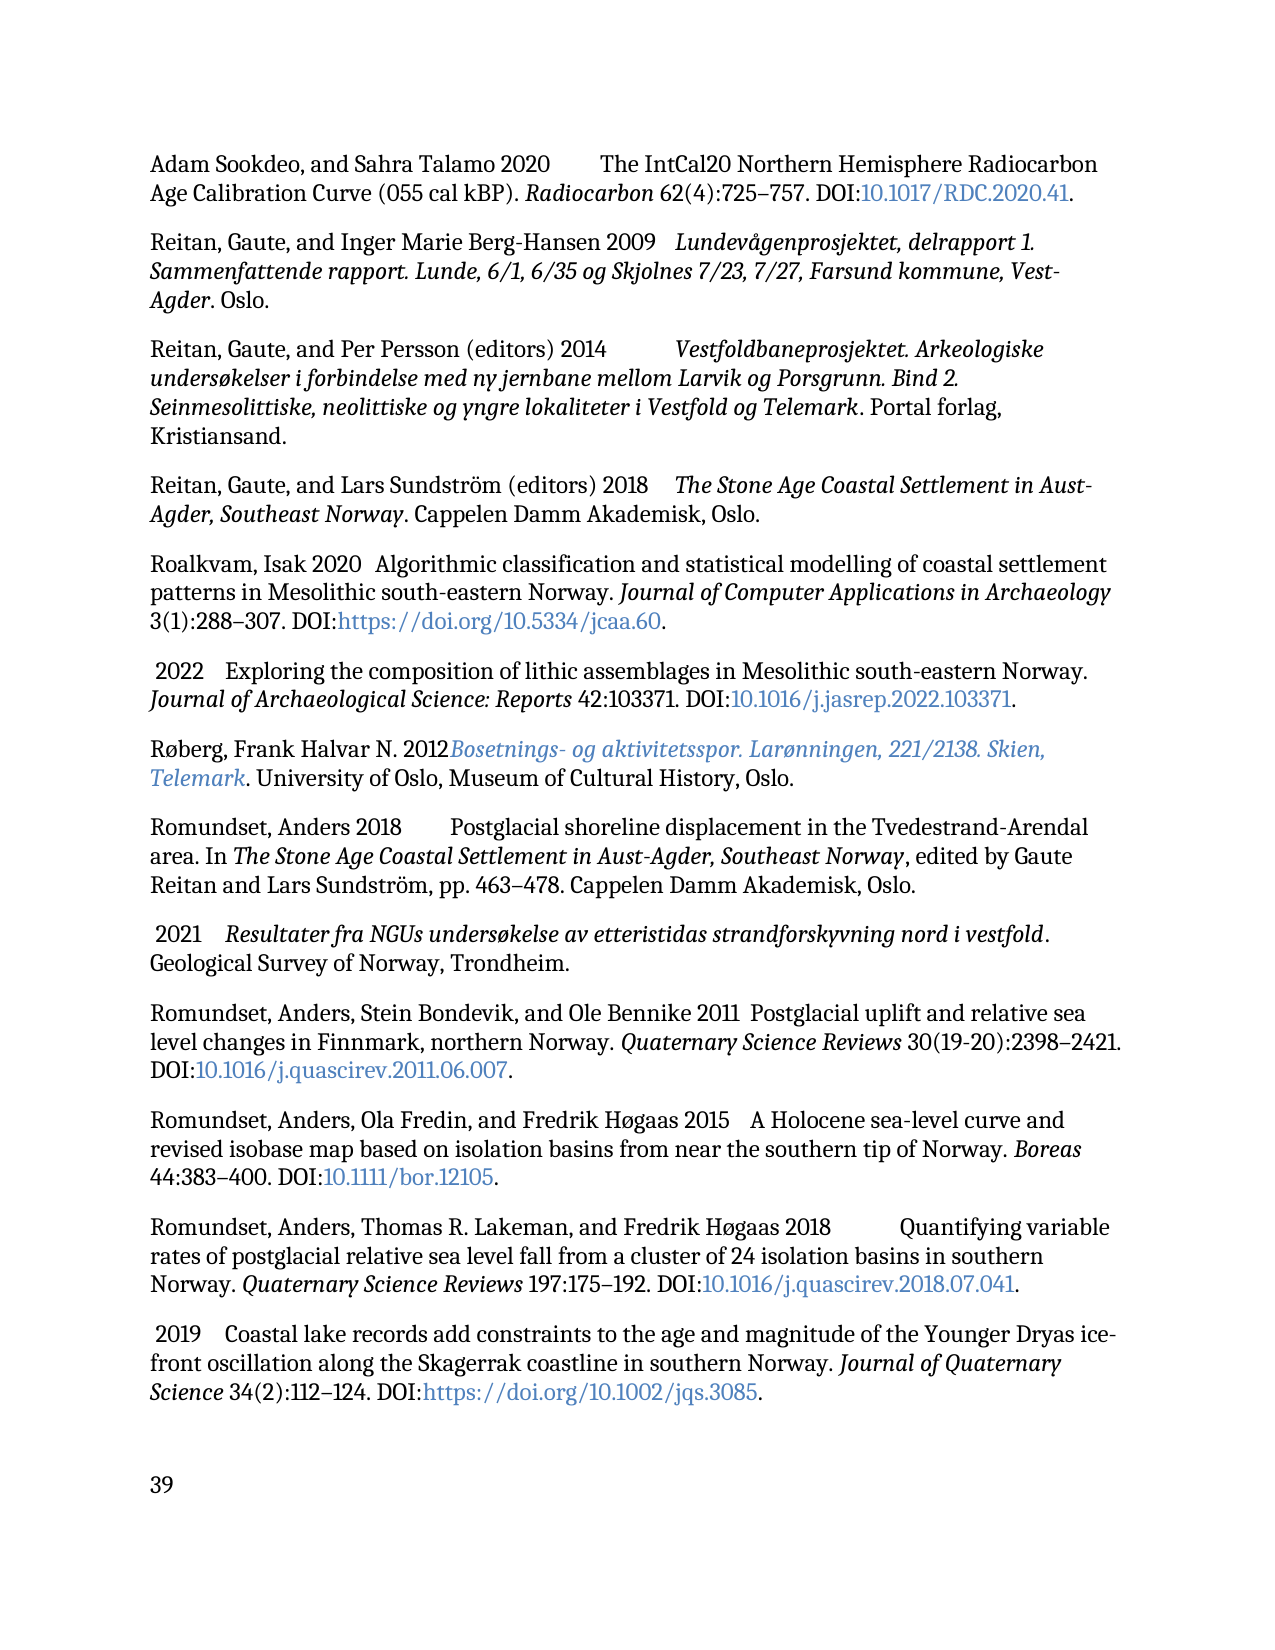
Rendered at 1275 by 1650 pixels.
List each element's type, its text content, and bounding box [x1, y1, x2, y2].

text Reitan, Gaute, and Inger Marie Berg-Hansen 2009 Lundevågenprosjektet, delrapport 1. Sammenfattende rapport. Lunde, 6/1, 6/35 og Skjolnes 7/23, 7/27, Farsund kommune, Vest-Agder. Oslo. [150, 228, 1125, 314]
text Røberg, Frank Halvar N. 2012 Bosetnings- og aktivitetsspor. Larønningen, 221/2138. Skien, Telemark. University of Oslo, Museum of Cultural History, Oslo. [150, 735, 1125, 792]
text Romundset, Anders, Stein Bondevik, and Ole Bennike 2011 Postglacial uplift and relative sea level changes in Finnmark, northern Norway. Quaternary Science Reviews 30(19-20):2398–2421. DOI:10.1016/j.quascirev.2011.06.007. [150, 999, 1125, 1085]
text Roalkvam, Isak 2020 Algorithmic classification and statistical modelling of coastal settlement patterns in Mesolithic south-eastern Norway. Journal of Computer Applications in Archaeology 3(1):288–307. DOI:https://doi.org/10.5334/jcaa.60. [150, 549, 1125, 636]
text Romundset, Anders, Thomas R. Lakeman, and Fredrik Høgaas 2018 Quantifying variable rates of postglacial relative sea level fall from a cluster of 24 isolation basins in southern Norway. Quaternary Science Reviews 197:175–192. DOI:10.1016/j.quascirev.2018.07.041. [150, 1213, 1125, 1299]
text Reitan, Gaute, and Per Persson (editors) 2014 Vestfoldbaneprosjektet. Arkeologiske undersøkelser i forbindelse med ny jernbane mellom Larvik og Porsgrunn. Bind 2. Seinmesolittiske, neolittiske og yngre lokaliteter i Vestfold og Telemark. Portal forlag, Kristiansand. [150, 335, 1125, 450]
text 2022 Exploring the composition of lithic assemblages in Mesolithic south-eastern Norway. Journal of Archaeological Science: Reports 42:103371. DOI:10.1016/j.jasrep.2022.103371. [150, 657, 1125, 714]
text Adam Sookdeo, and Sahra Talamo 2020 The IntCal20 Northern Hemisphere Radiocarbon Age Calibration Curve (055 cal kBP). Radiocarbon 62(4):725–757. DOI:10.1017/RDC.2020.41. [150, 150, 1125, 207]
text Reitan, Gaute, and Lars Sundström (editors) 2018 The Stone Age Coastal Settlement in Aust-Agder, Southeast Norway. Cappelen Damm Akademisk, Oslo. [150, 471, 1125, 529]
text 2019 Coastal lake records add constraints to the age and magnitude of the Younger Dryas ice-front oscillation along the Skagerrak coastline in southern Norway. Journal of Quaternary Science 34(2):112–124. DOI:https://doi.org/10.1002/jqs.3085. [150, 1320, 1125, 1406]
text 2021 Resultater fra NGUs undersøkelse av etteristidas strandforskyvning nord i vestfold. Geological Survey of Norway, Trondheim. [150, 920, 1125, 978]
text Romundset, Anders, Ola Fredin, and Fredrik Høgaas 2015 A Holocene sea-level curve and revised isobase map based on isolation basins from near the southern tip of Norway. Boreas 44:383–400. DOI:10.1111/bor.12105. [150, 1106, 1125, 1192]
text Romundset, Anders 2018 Postglacial shoreline displacement in the Tvedestrand-Arendal area. In The Stone Age Coastal Settlement in Aust-Agder, Southeast Norway, edited by Gaute Reitan and Lars Sundström, pp. 463–478. Cappelen Damm Akademisk, Oslo. [150, 813, 1125, 899]
